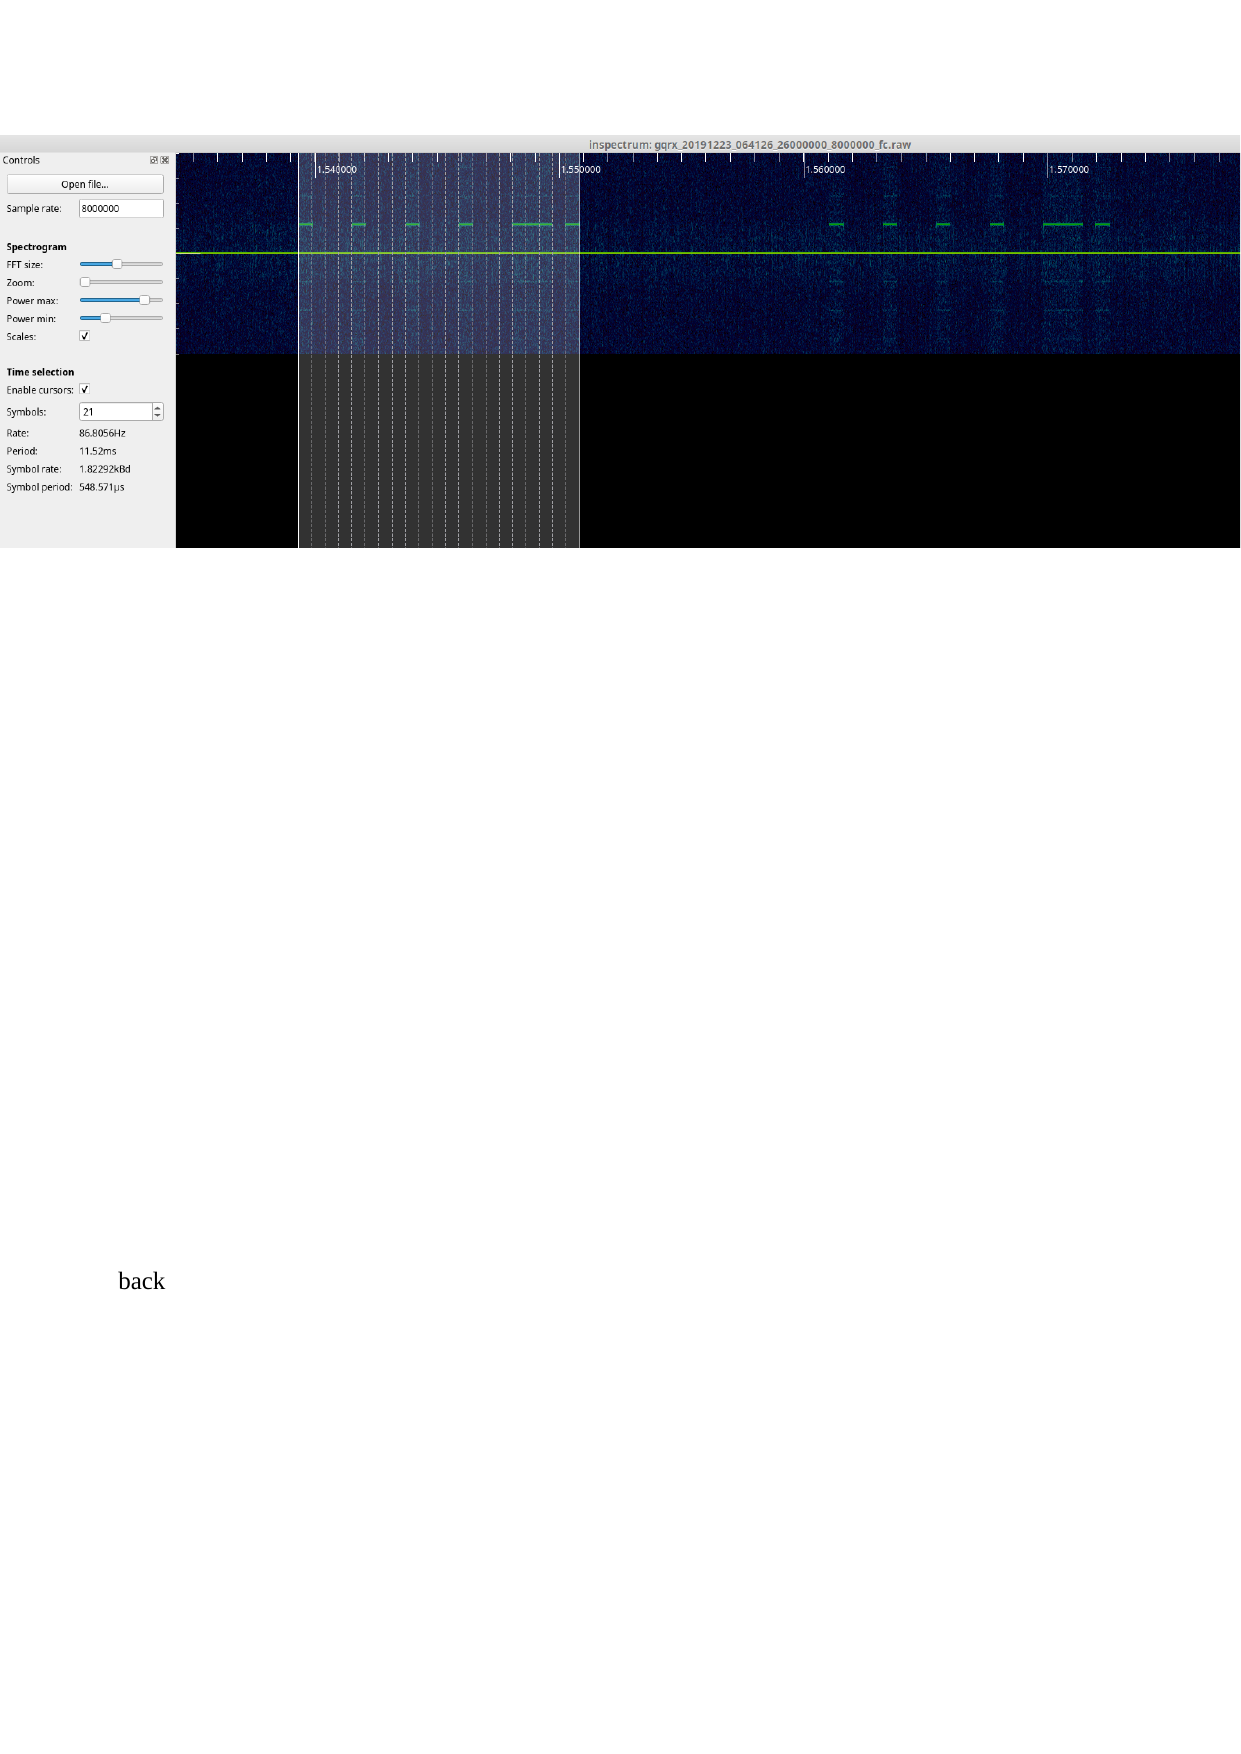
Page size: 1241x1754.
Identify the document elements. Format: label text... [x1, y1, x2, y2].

picture [0, 135, 1241, 548]
text back [118, 1266, 1122, 1295]
